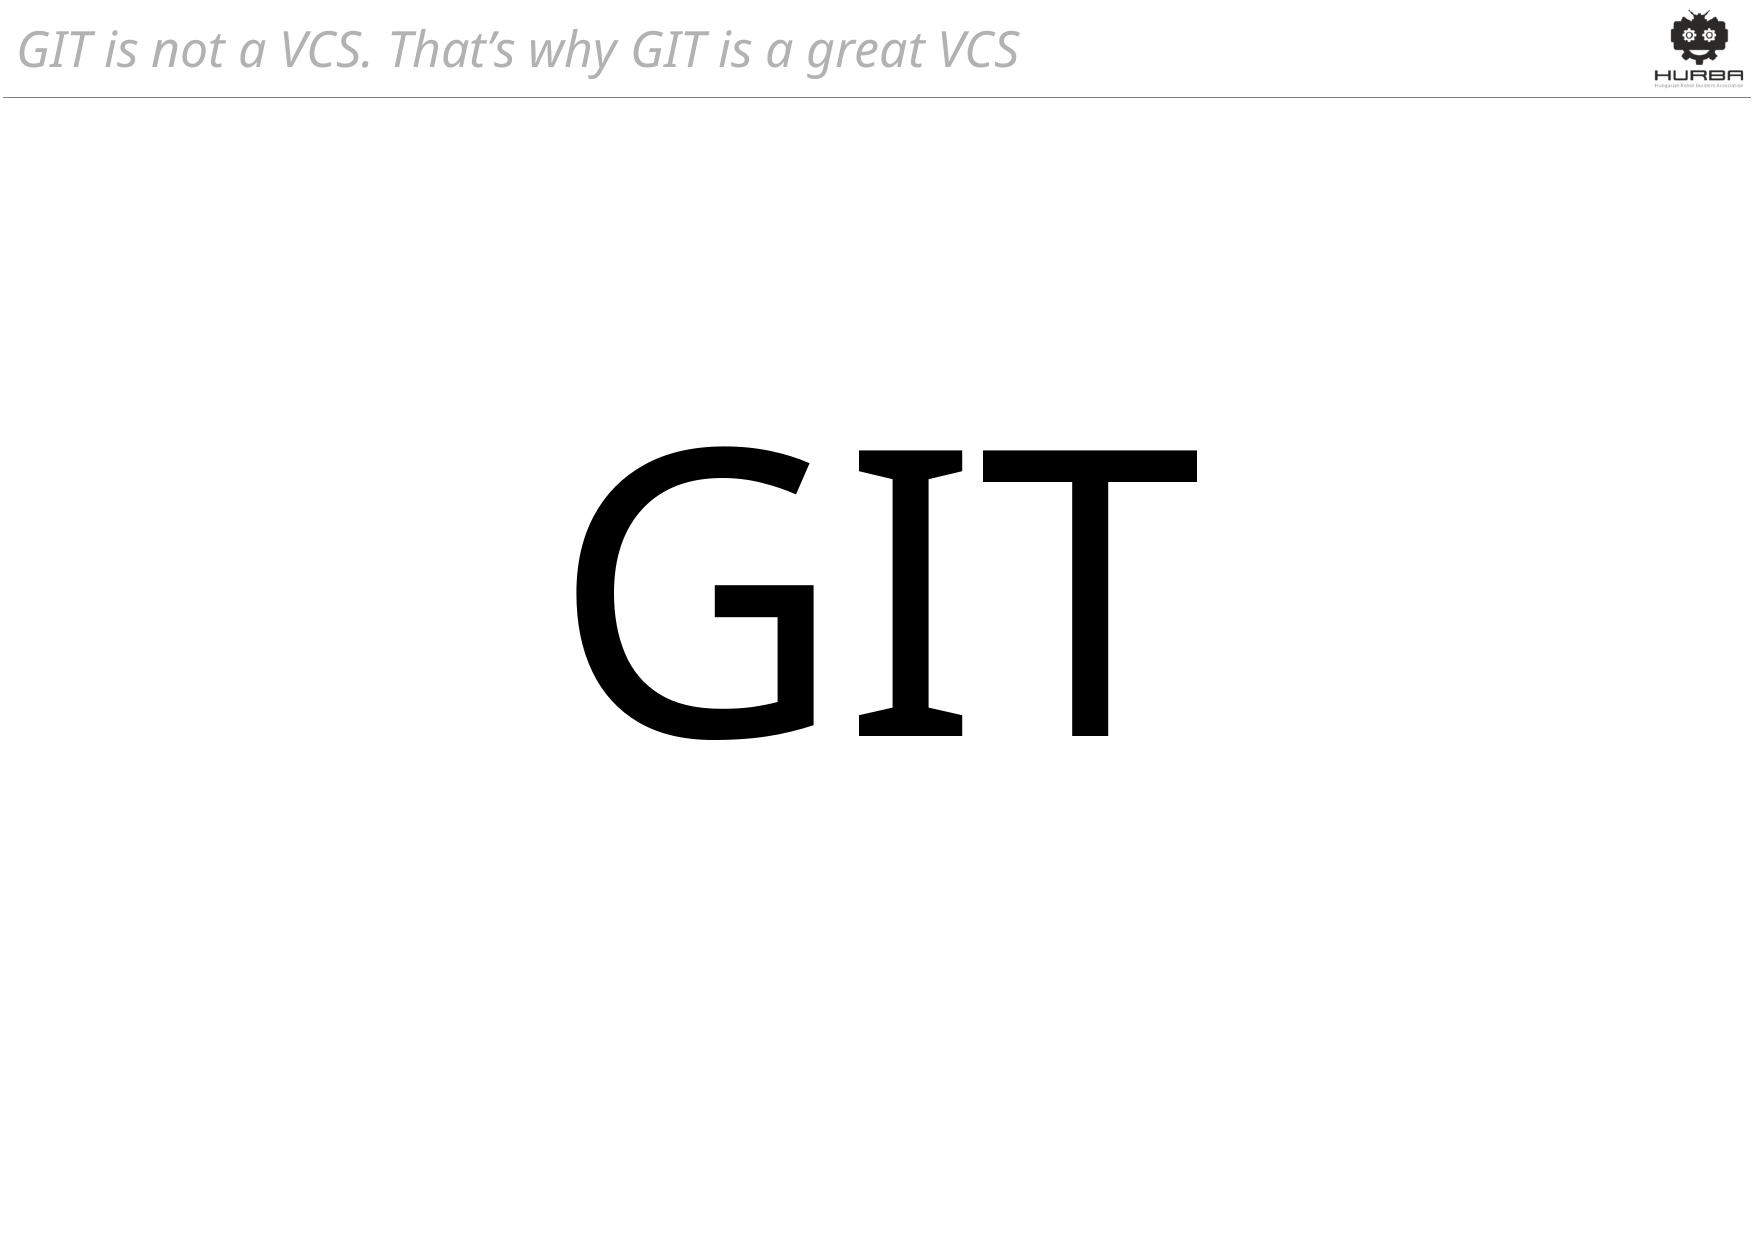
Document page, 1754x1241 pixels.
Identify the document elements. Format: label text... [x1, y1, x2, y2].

picture [1644, 3, 1754, 102]
text GIT [3, 309, 1751, 853]
